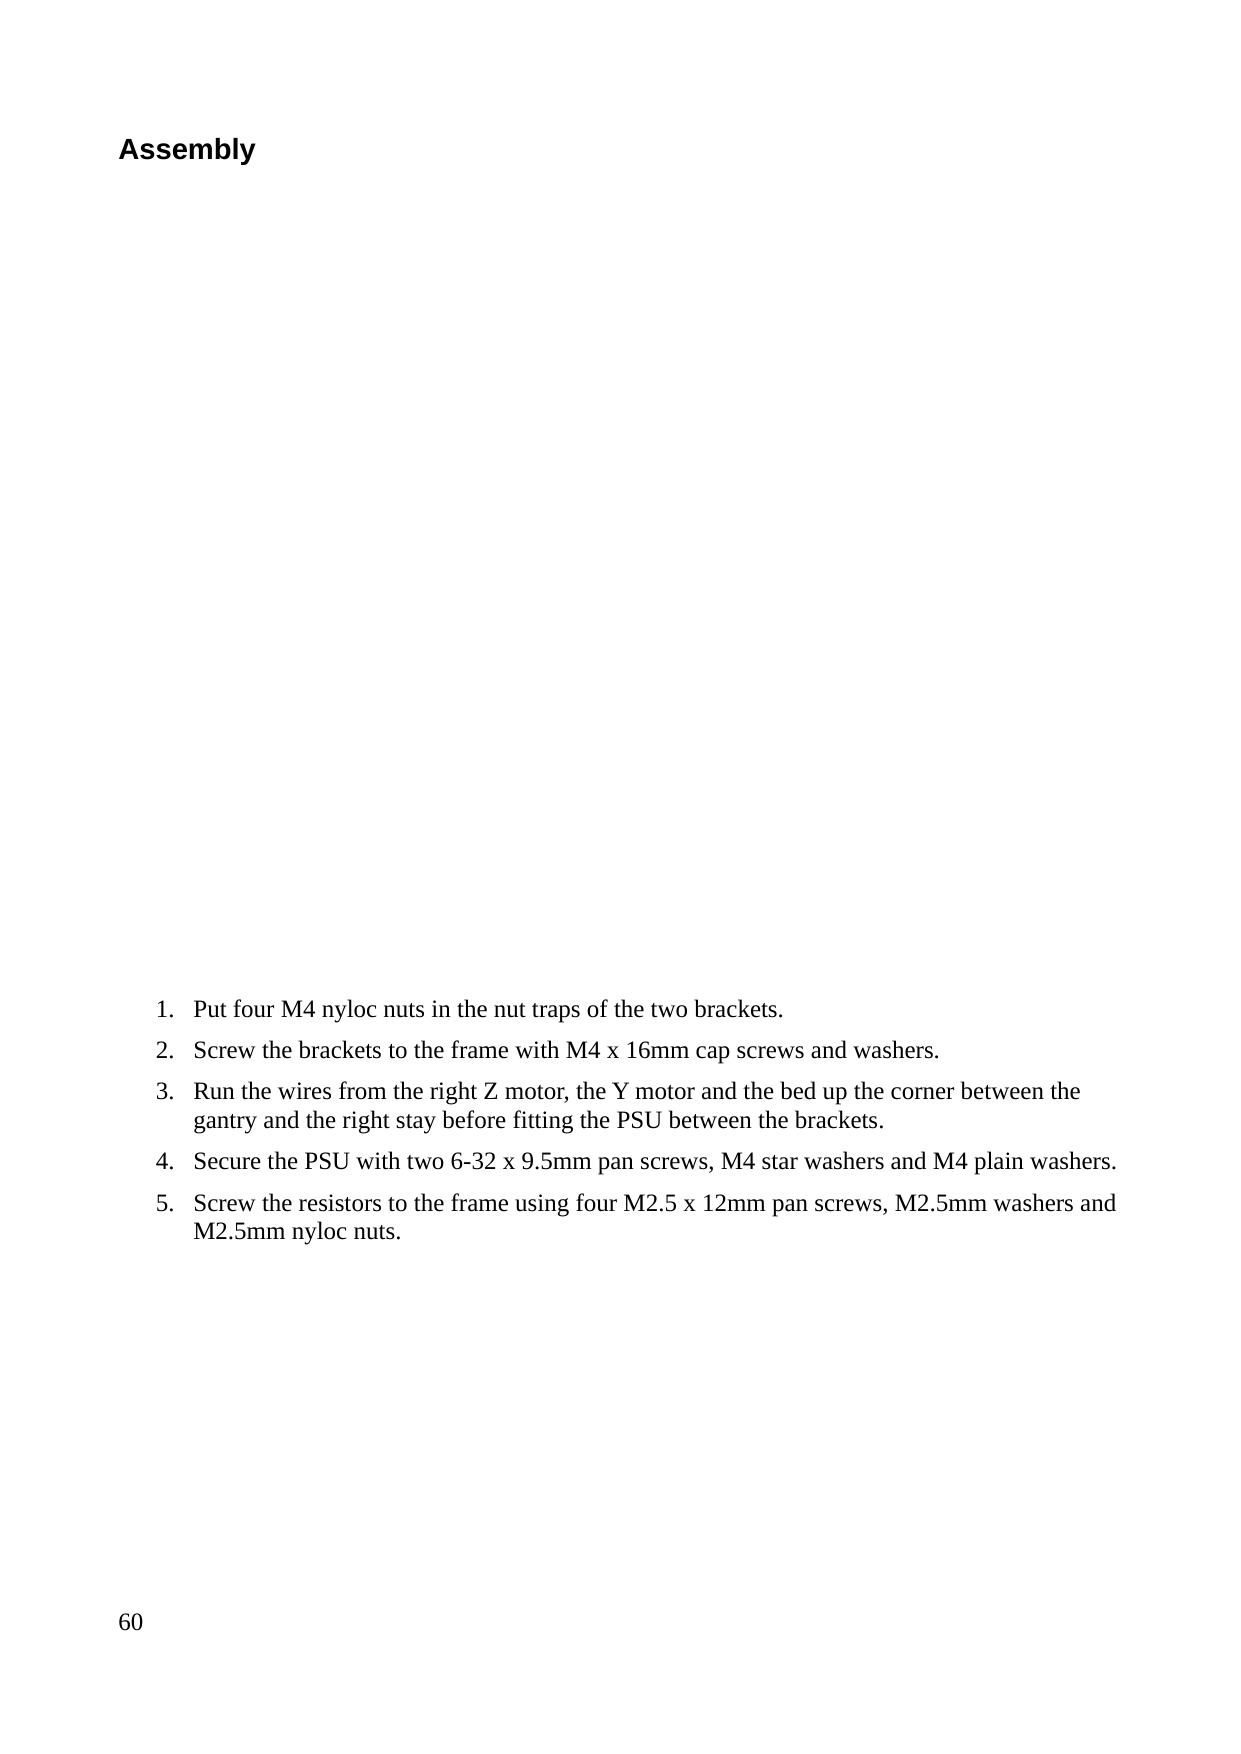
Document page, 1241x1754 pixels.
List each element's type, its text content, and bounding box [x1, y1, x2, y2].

list Secure the PSU with two 6-32 x 9.5mm pan screws, M4 star washers and M4 plain washers. [156, 1146, 1122, 1175]
list Run the wires from the right Z motor, the Y motor and the bed up the corner between the gantry and the right stay before fitting the PSU between the brackets. [156, 1076, 1122, 1134]
list Screw the brackets to the frame with M4 x 16mm cap screws and washers. [156, 1035, 1122, 1064]
list Put four M4 nyloc nuts in the nut traps of the two brackets. [156, 994, 1122, 1023]
list Screw the resistors to the frame using four M2.5 x 12mm pan screws, M2.5mm washers and M2.5mm nyloc nuts. [156, 1188, 1122, 1245]
subtitle Assembly [118, 132, 1122, 165]
